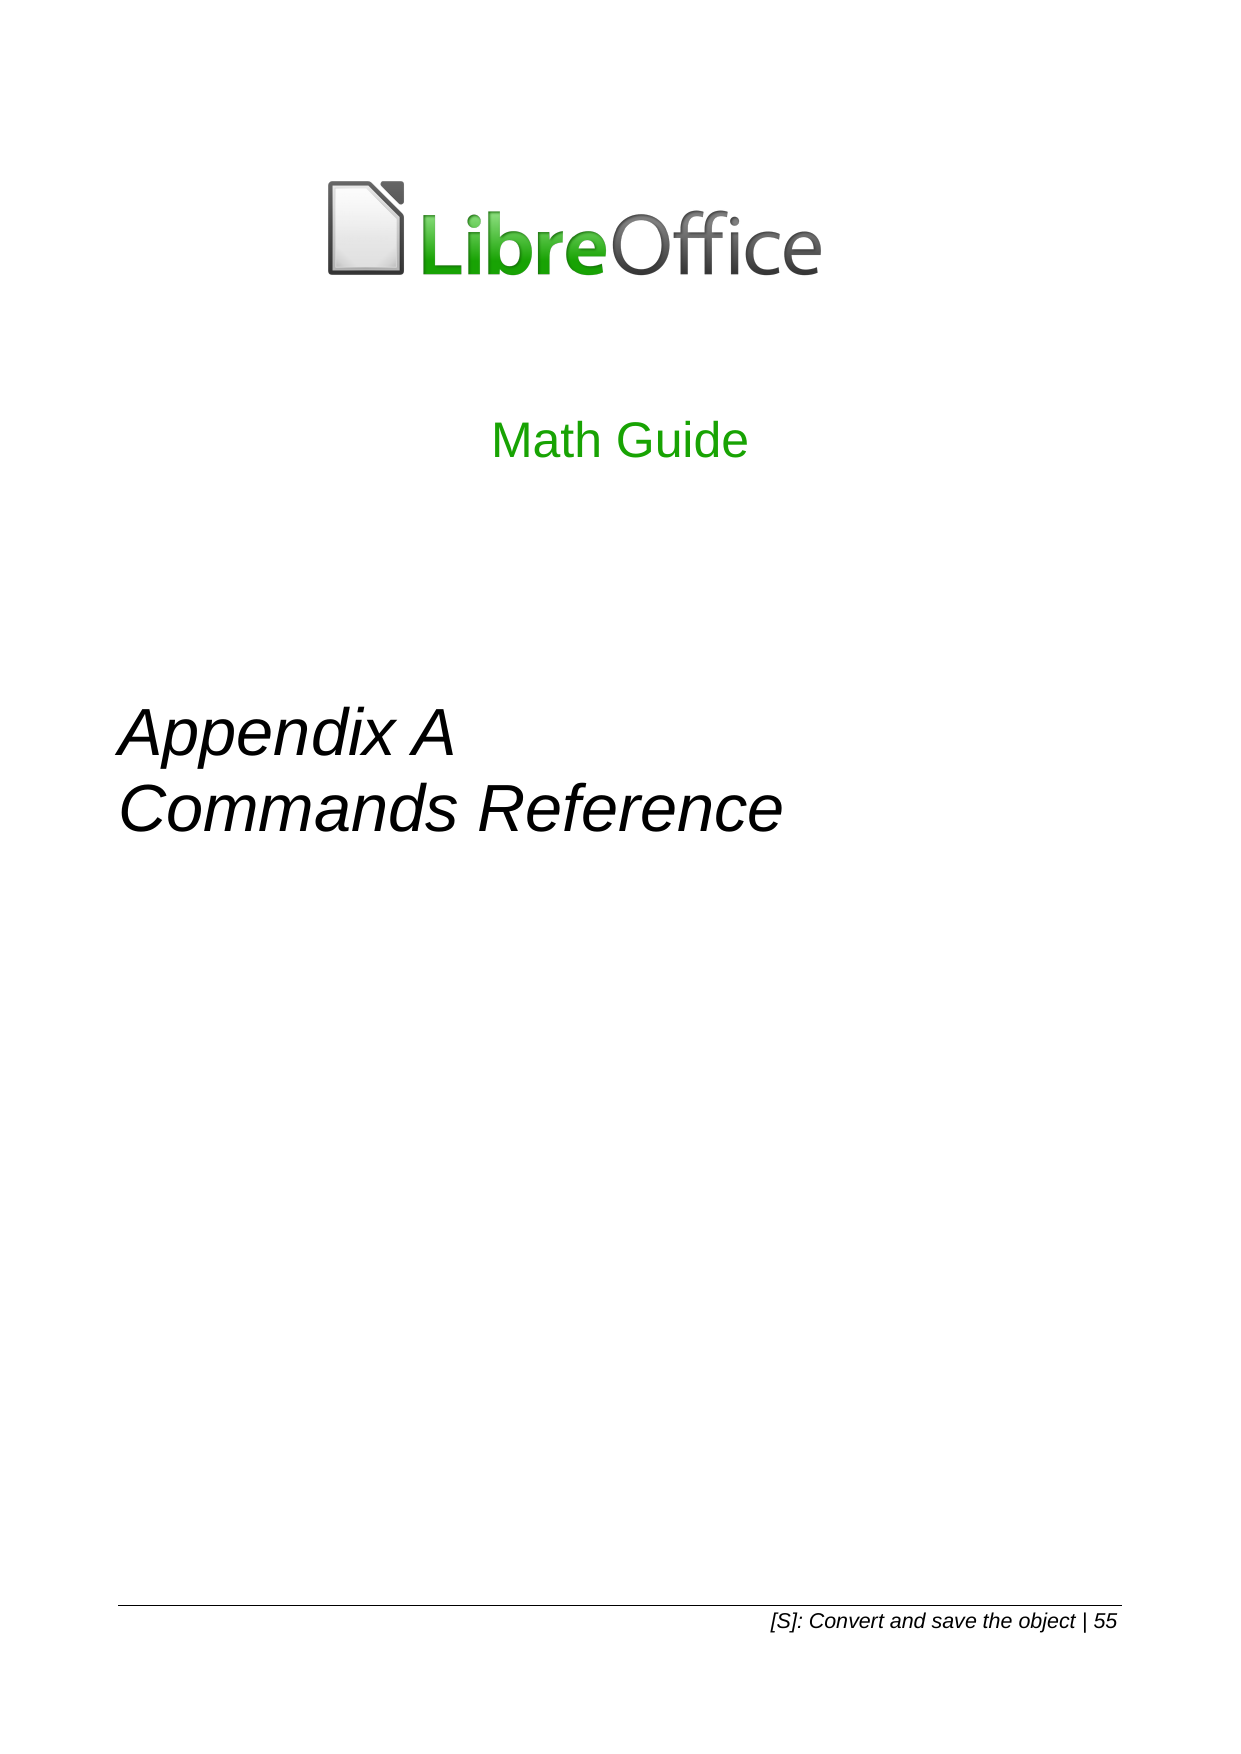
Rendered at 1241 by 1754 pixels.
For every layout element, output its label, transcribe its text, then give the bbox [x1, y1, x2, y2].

picture [323, 177, 823, 282]
title Appendix A Commands Reference [118, 693, 1122, 846]
text Math Guide [118, 410, 1122, 468]
